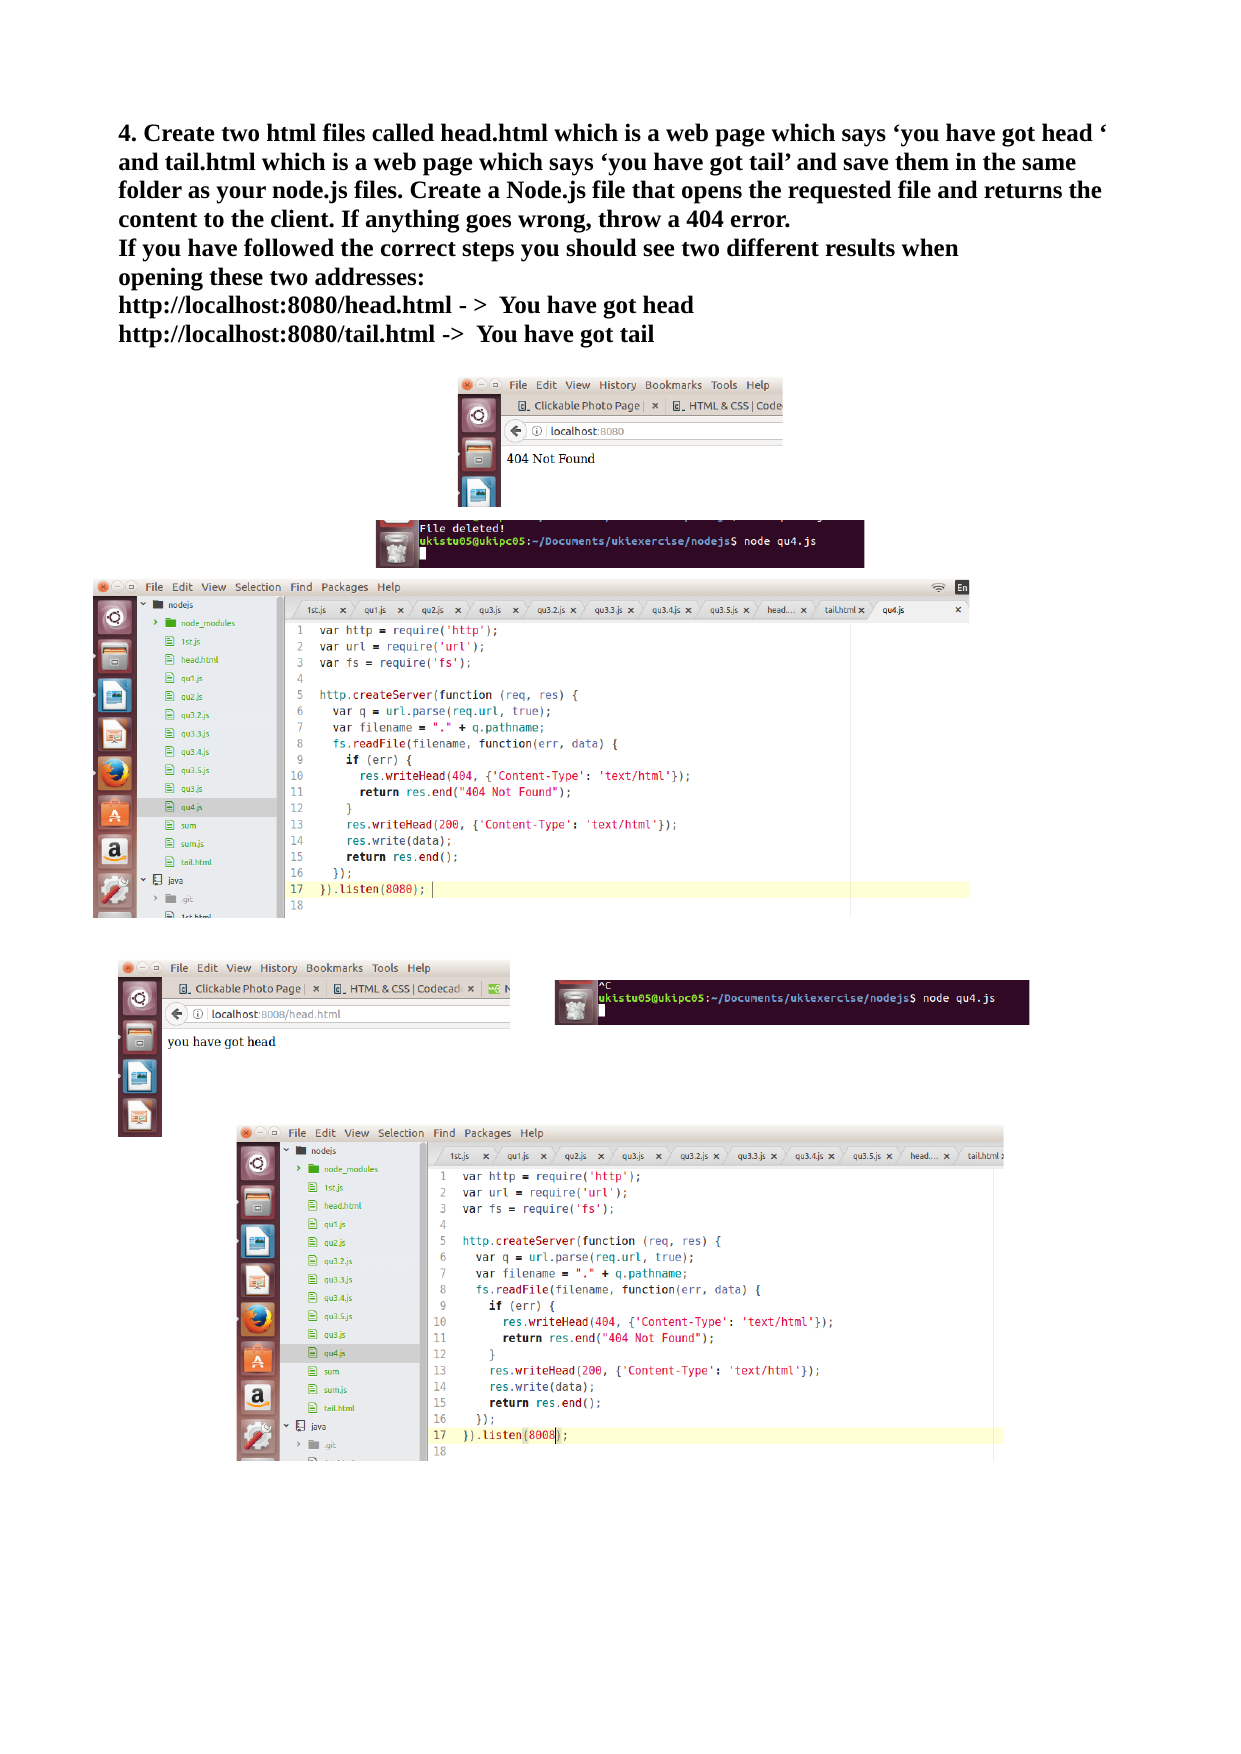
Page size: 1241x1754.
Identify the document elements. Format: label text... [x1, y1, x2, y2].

text and tail.html which is a web page which says ‘you have got tail’ and save them in the same [118, 147, 1122, 176]
picture [93, 578, 970, 918]
text http://localhost:8080/tail.html​ -> ​ You have got tail [118, 319, 1122, 348]
text folder as your node.js files. Create a Node.js file that opens the requested file and returns the [118, 176, 1122, 204]
text 4. Create two html files called head.html which is a web page which says ‘you have got head ‘ [118, 118, 1122, 147]
text content to the client. If anything goes wrong, throw a 404 error. [118, 204, 1122, 233]
picture [236, 1124, 1004, 1461]
text opening these two addresses: [118, 262, 1122, 291]
text If you have followed the correct steps you should see two different results when [118, 233, 1122, 262]
text http://localhost:8080/head.html​ - > ​ You have got head [118, 291, 1122, 319]
